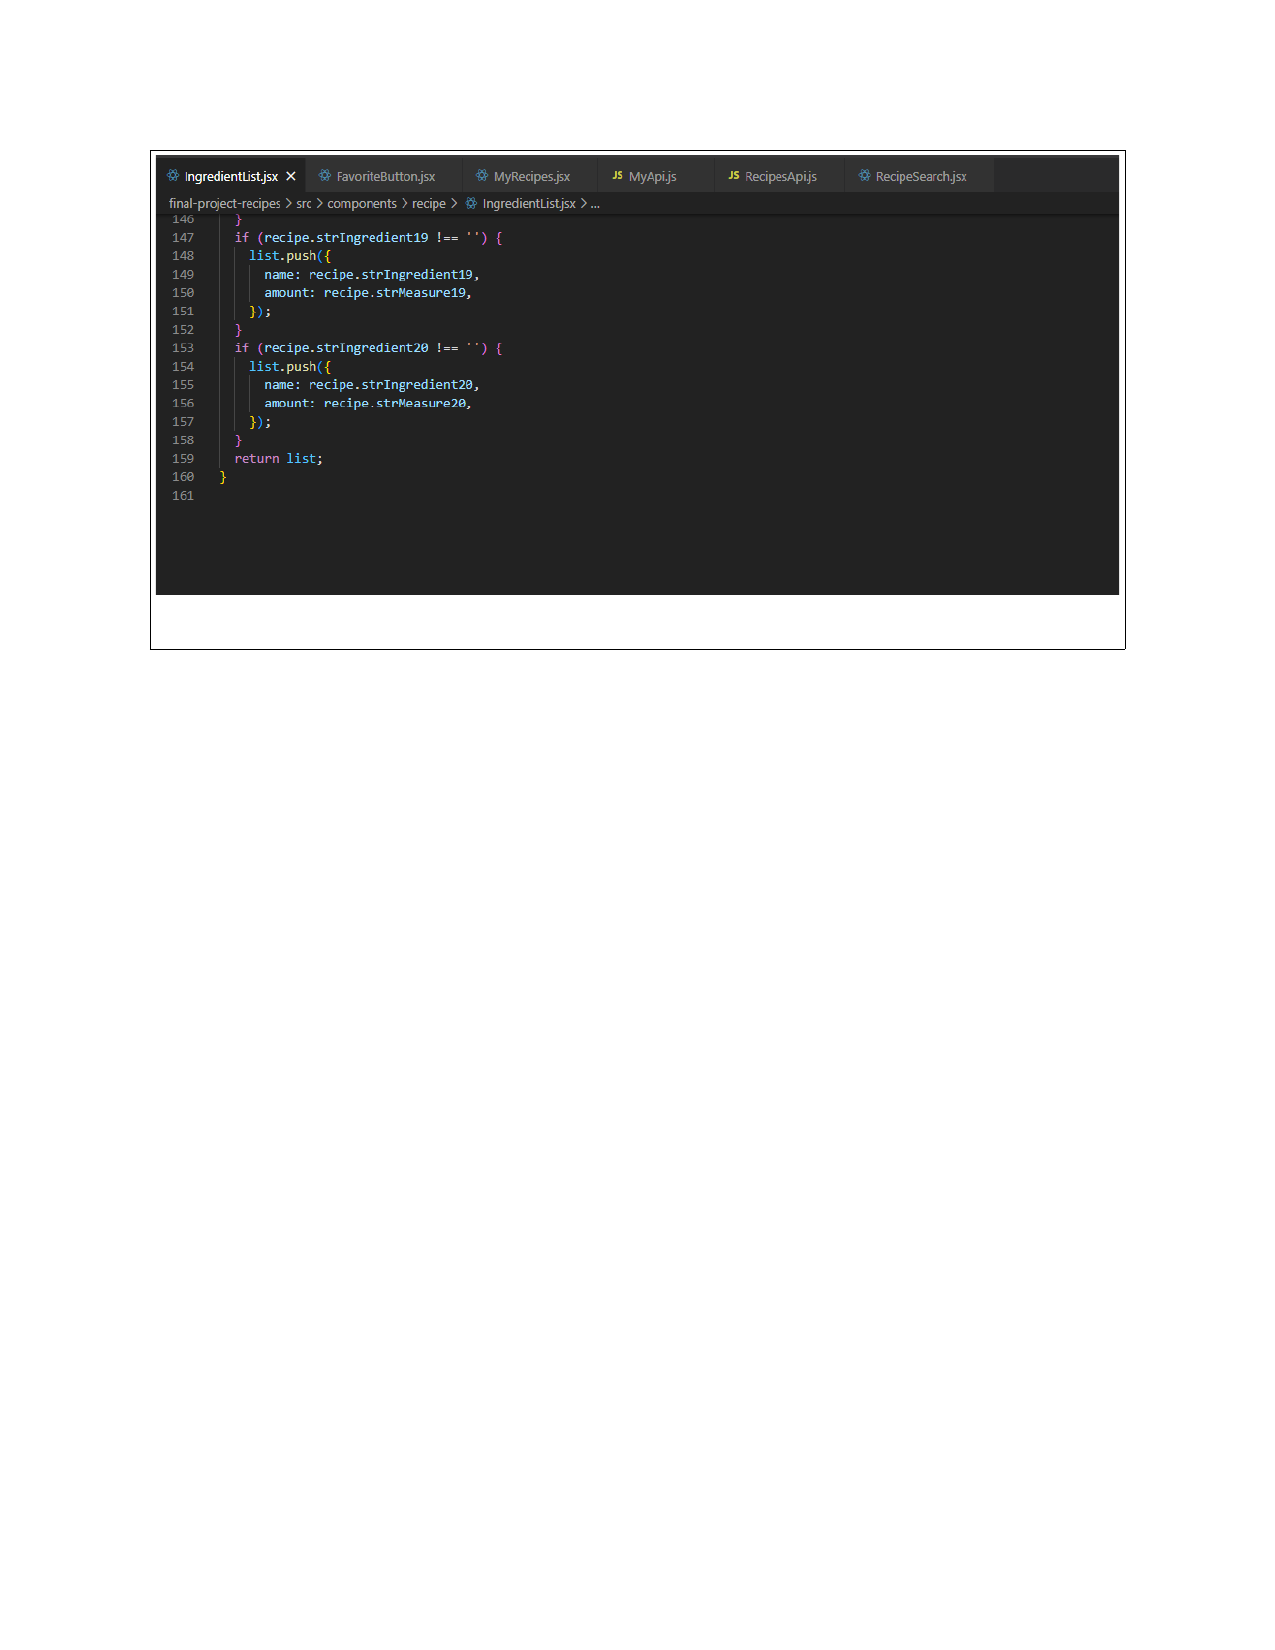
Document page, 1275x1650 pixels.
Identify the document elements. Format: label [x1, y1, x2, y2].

picture [155, 155, 1120, 595]
table_cell [151, 151, 1125, 648]
